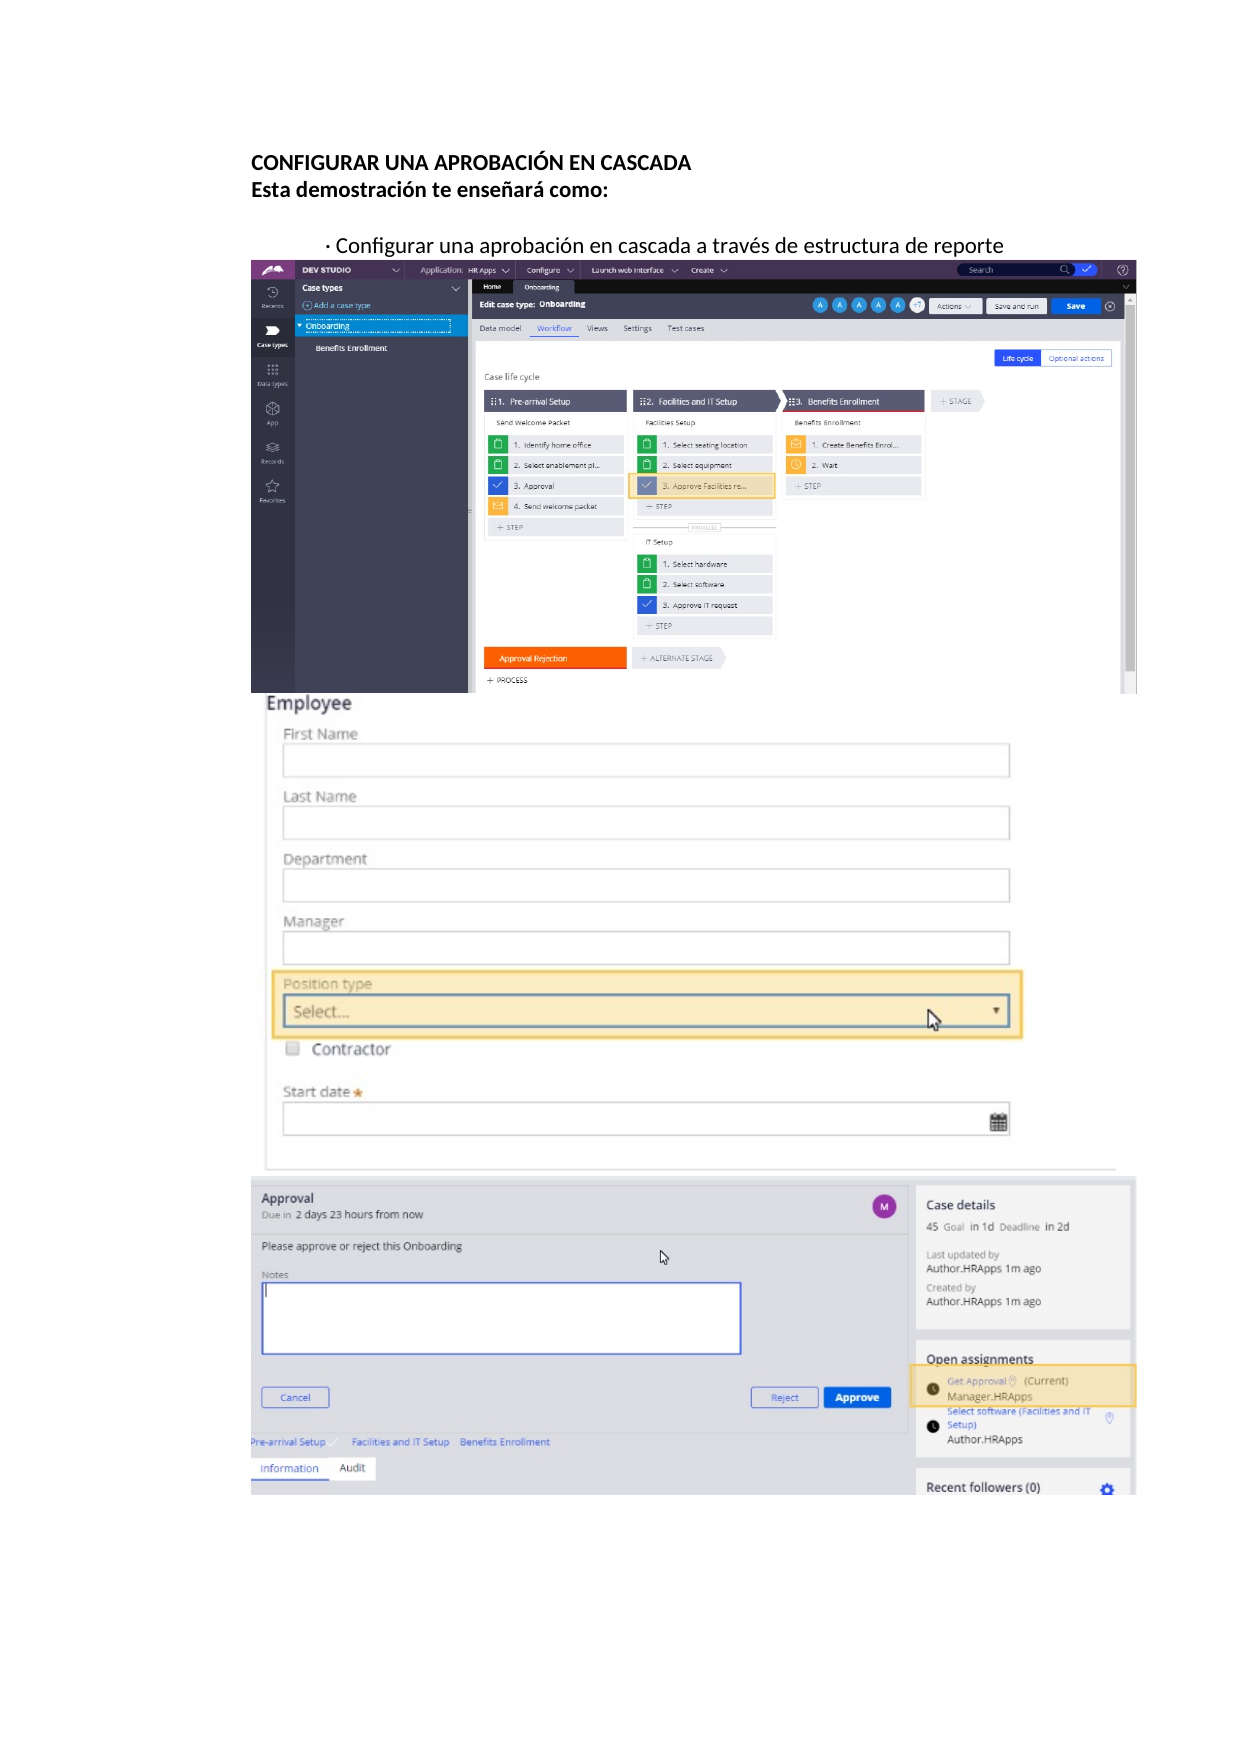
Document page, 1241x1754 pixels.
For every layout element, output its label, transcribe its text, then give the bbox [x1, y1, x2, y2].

text Esta demostración te enseñará como: [251, 176, 1063, 204]
picture [251, 259, 1137, 1495]
text · Configurar una aprobación en cascada a través de estructura de reporte [251, 232, 1063, 259]
text CONFIGURAR UNA APROBACIÓN EN CASCADA [251, 148, 1063, 176]
